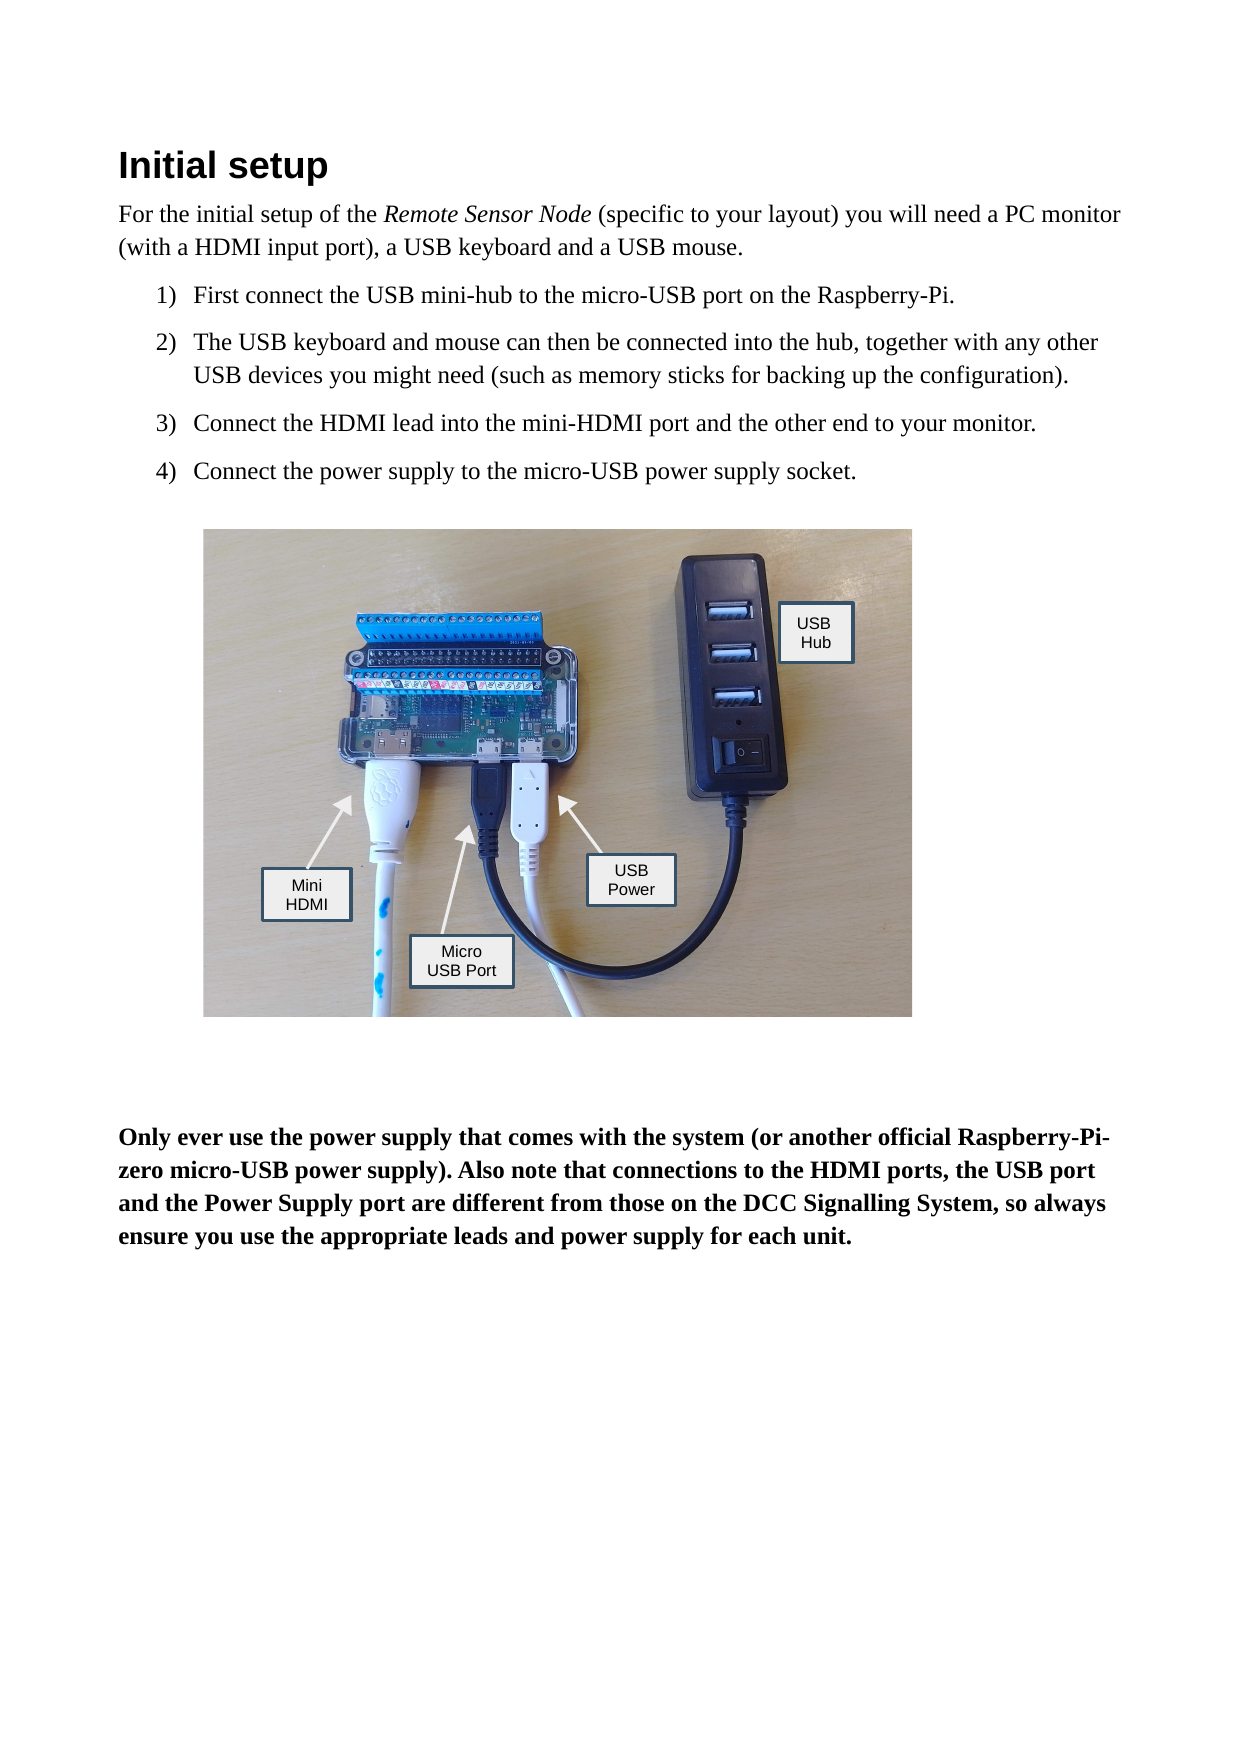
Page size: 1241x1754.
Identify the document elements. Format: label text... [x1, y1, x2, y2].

subtitle Initial setup [118, 143, 1122, 187]
list Connect the power supply to the micro-USB power supply socket. [156, 456, 1122, 484]
picture [203, 529, 913, 1017]
list Connect the HDMI lead into the mini-HDMI port and the other end to your monitor. [156, 408, 1122, 437]
list First connect the USB mini-hub to the micro-USB port on the Raspberry-Pi. [156, 280, 1122, 309]
text Only ever use the power supply that comes with the system (or another official Raspberry-Pi-zero micro-USB power supply). Also note that connections to the HDMI ports, the USB port and the Power Supply port are different from those on the DCC Signalling System, so always ensure you use the appropriate leads and power supply for each unit. [118, 1122, 1122, 1250]
text For the initial setup of the Remote Sensor Node (specific to your layout) you will need a PC monitor (with a HDMI input port), a USB keyboard and a USB mouse. [118, 199, 1122, 261]
list The USB keyboard and mouse can then be connected into the hub, together with any other USB devices you might need (such as memory sticks for backing up the configuration). [156, 327, 1122, 389]
